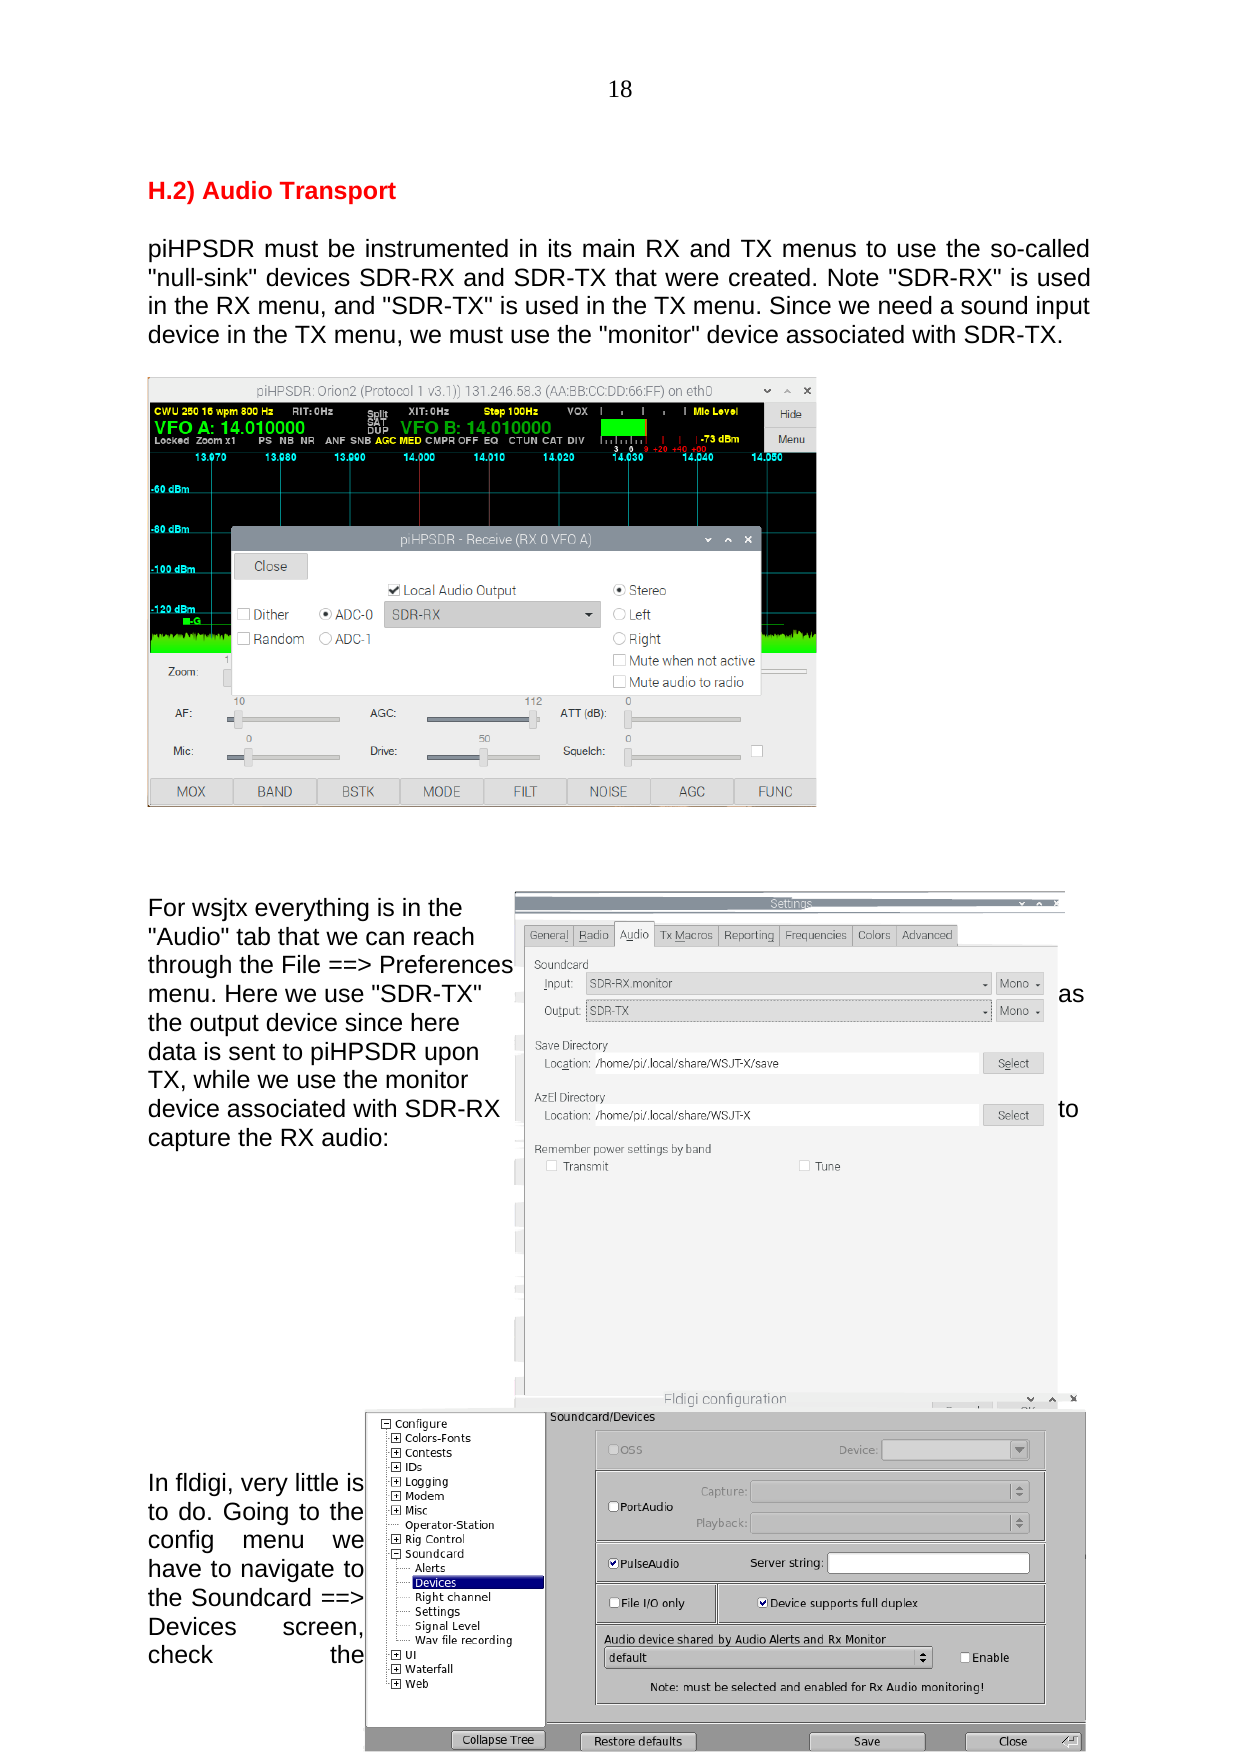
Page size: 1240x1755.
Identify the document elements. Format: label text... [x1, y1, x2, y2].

text For wsjtx everything is in the "Audio" tab that we can reach through the File ==> Preferences menu. Here we use "SDR-TX" as the output device since here data is sent to piHPSDR upon TX, while we use the monitor device associated with SDR-RX to capture the RX audio: [516, 893, 1092, 1152]
text In fldigi, very little is to do. Going to the config menu we have to navigate to the Soundcard ==> Devices screen, check the [148, 1468, 364, 1669]
text For wsjtx everything is in the "Audio" tab that we can reach through the File ==> Preferences menu. Here we use "SDR-TX" as the output device since here data is sent to piHPSDR upon TX, while we use the monitor device associated with SDR-RX to capture the RX audio: [148, 893, 524, 1152]
text piHPSDR must be instrumented in its main RX and TX menus to use the so-called "null-sink" devices SDR-RX and SDR-TX that were created. Note "SDR-RX" is used in the RX menu, and "SDR-TX" is used in the TX menu. Since we need a sound input device in the TX menu, we must use the "monitor" device associated with SDR-TX. [148, 234, 1092, 349]
text H.2) Audio Transport [148, 176, 1092, 205]
